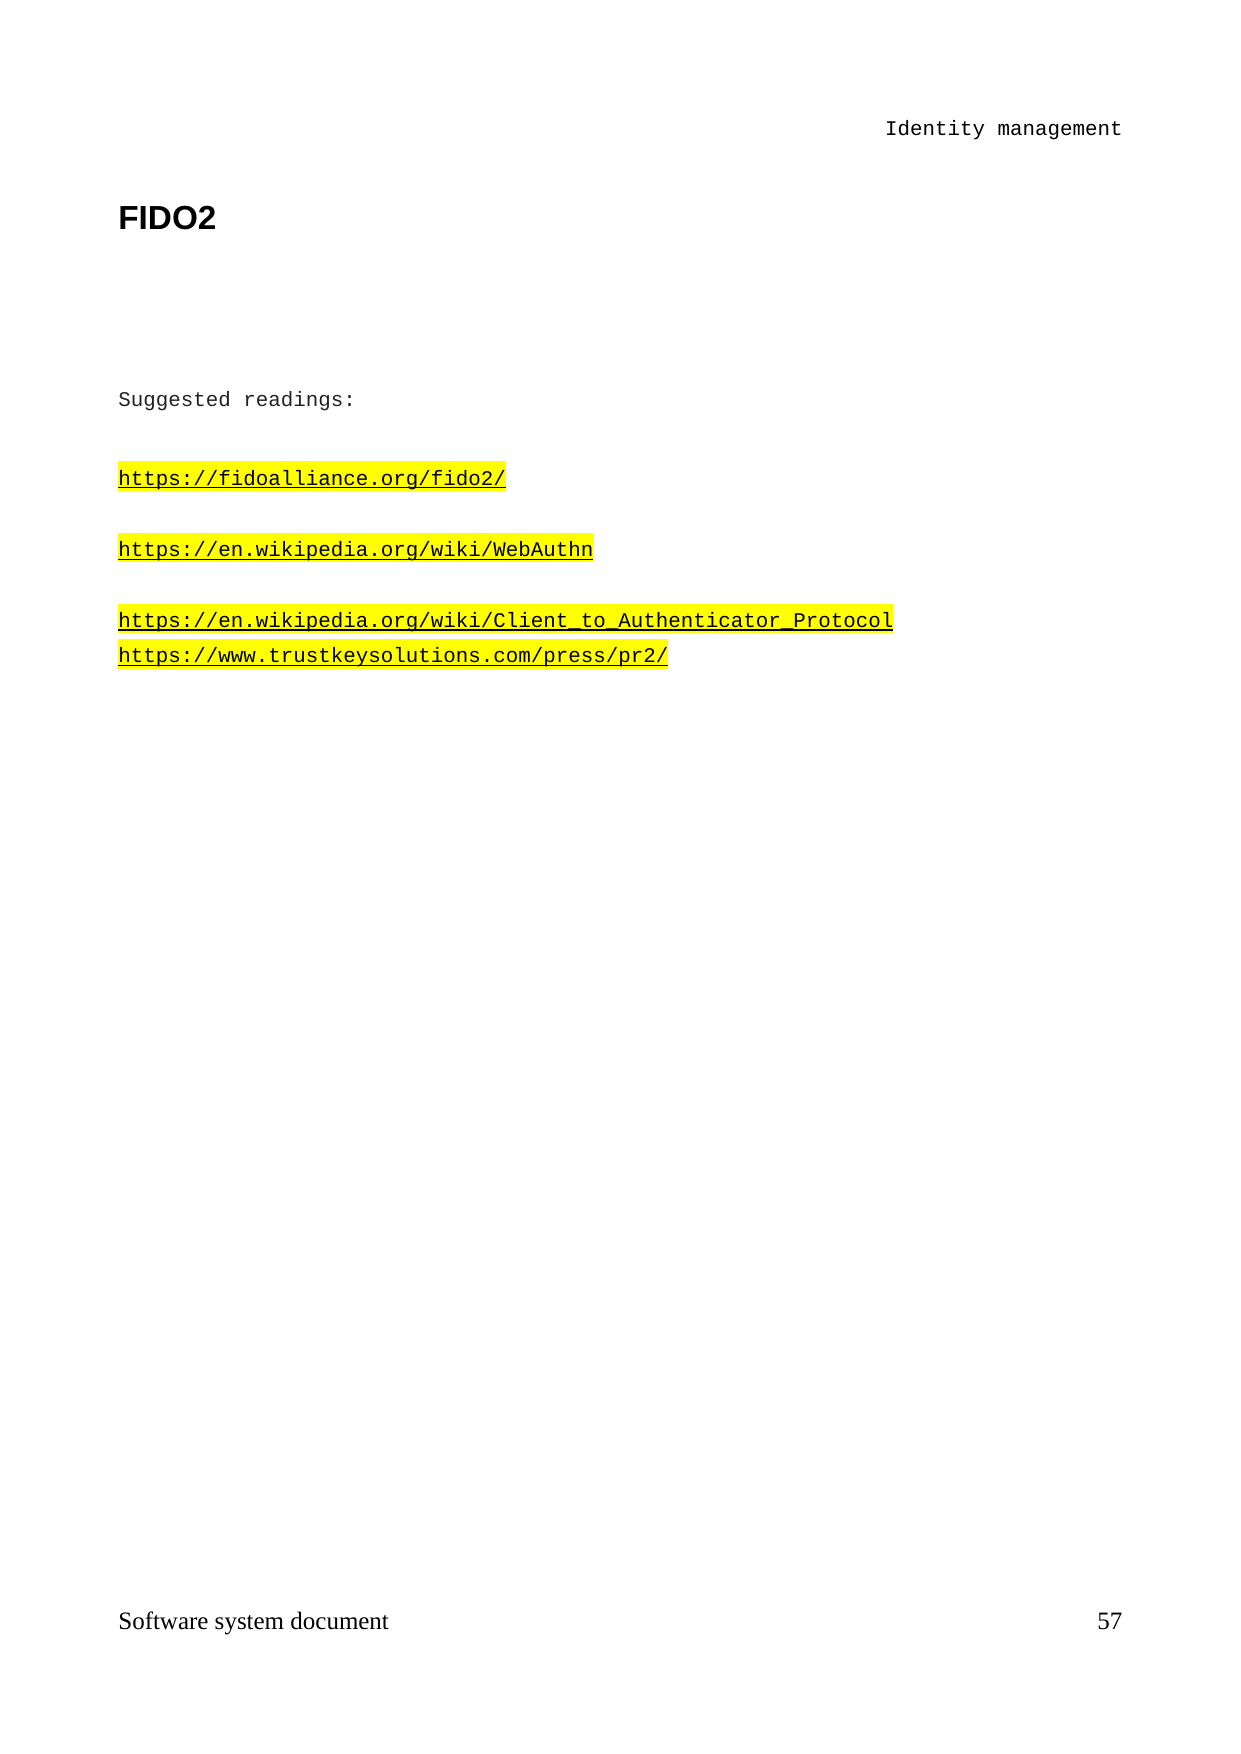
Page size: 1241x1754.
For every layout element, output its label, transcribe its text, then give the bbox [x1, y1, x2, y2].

text Suggested readings: [118, 389, 1122, 413]
text https://en.wikipedia.org/wiki/Client_to_Authenticator_Protocol [118, 604, 1122, 633]
text https://fidoalliance.org/fido2/ [118, 461, 1122, 491]
subtitle FIDO2 [118, 198, 1122, 236]
text https://www.trustkeysolutions.com/press/pr2/ [118, 639, 1122, 669]
text https://en.wikipedia.org/wiki/WebAuthn [118, 533, 1122, 562]
